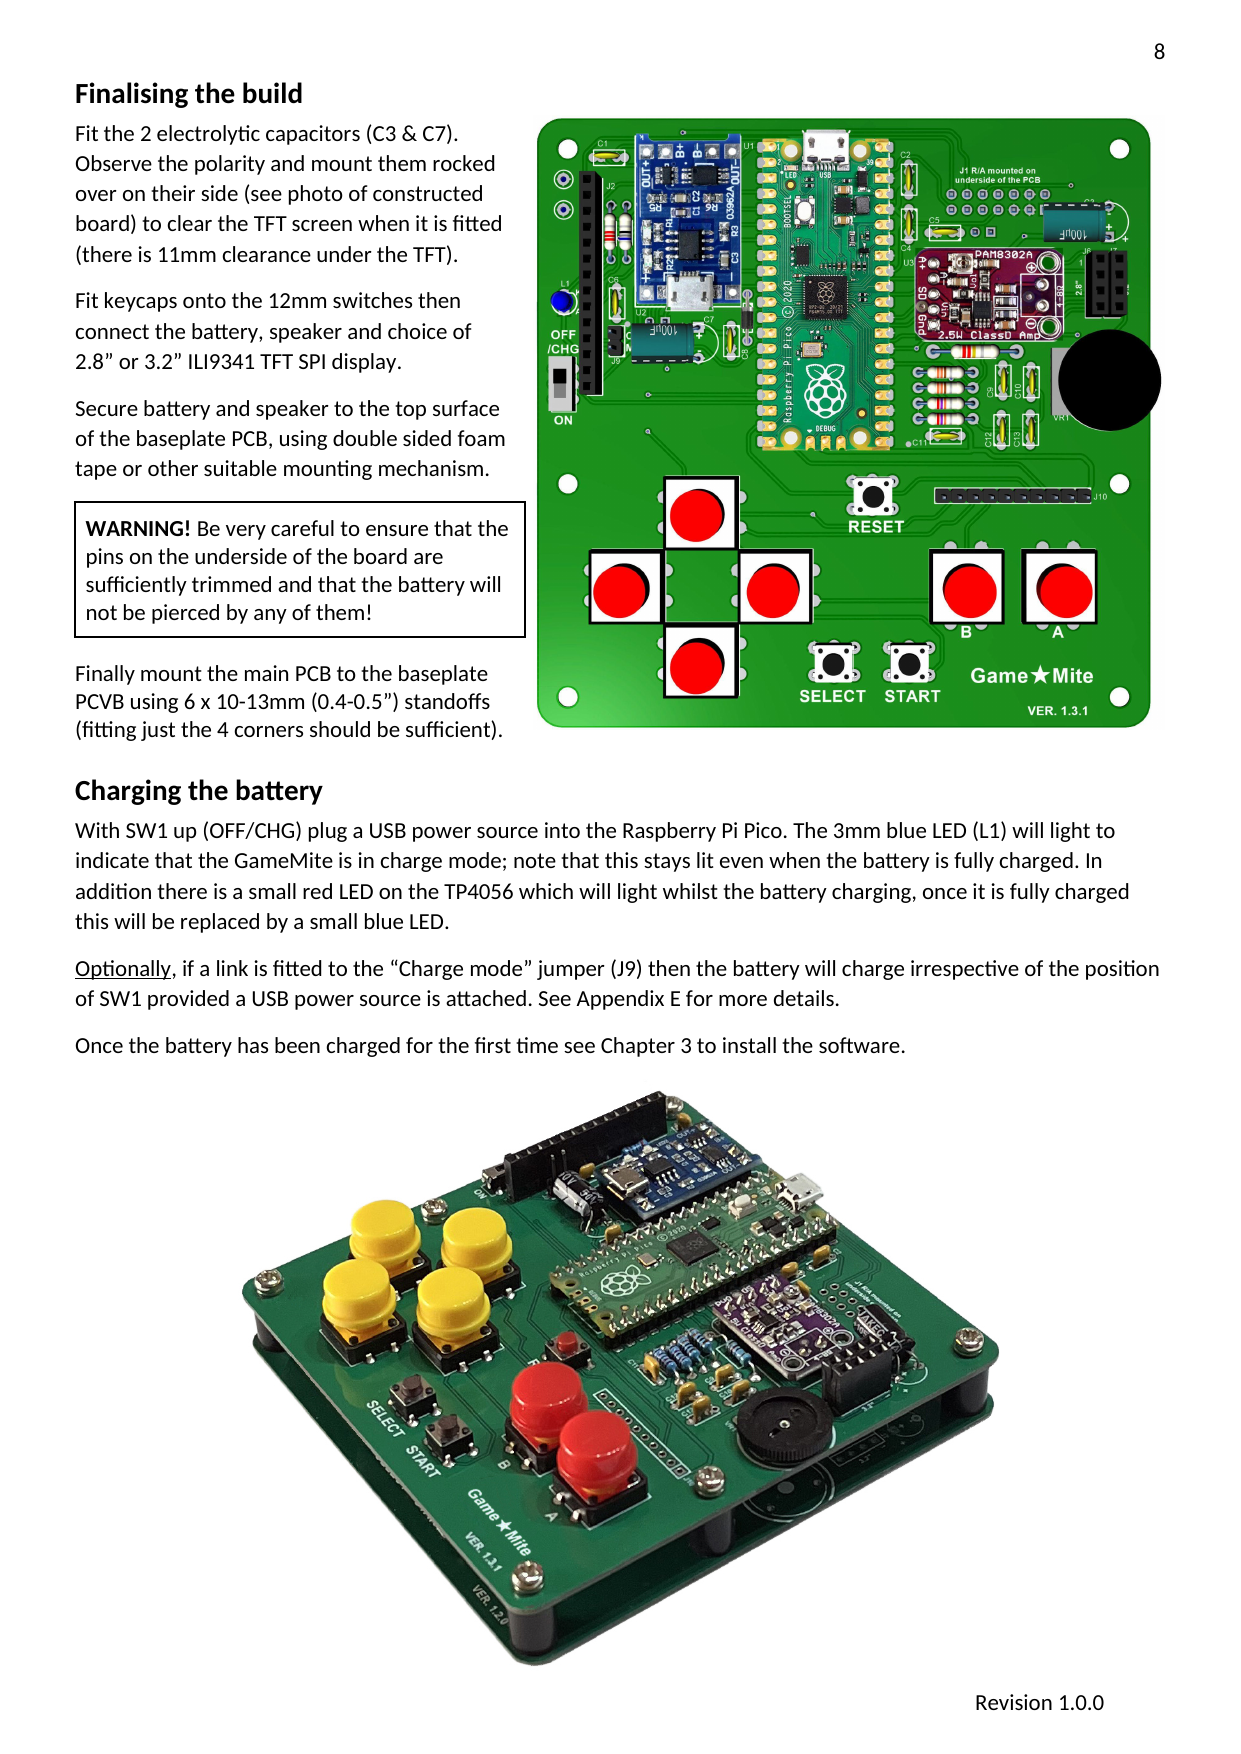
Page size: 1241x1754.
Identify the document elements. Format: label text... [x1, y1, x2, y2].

subtitle Finalising the build [75, 75, 1165, 111]
text Finally mount the main PCB to the baseplate PCVB using 6 x 10-13mm (0.4-0.5”) standoffs (fitting just the 4 corners should be sufficient). [75, 659, 1165, 743]
text Optionally, if a link is fitted to the “Charge mode” jumper (J9) then the battery will charge irrespective of the position of SW1 provided a USB power source is attached. See Appendix E for more details. [75, 954, 1165, 1012]
text With SW1 up (OFF/CHG) plug a USB power source into the Raspberry Pi Pico. The 3mm blue LED (L1) will light to indicate that the GameMite is in charge mode; note that this stays lit even when the battery is fully charged. In addition there is a small red LED on the TP4056 which will light whilst the battery charging, once it is fully charged this will be replaced by a small blue LED. [75, 816, 1165, 935]
subtitle Charging the battery [75, 772, 1165, 808]
text Once the battery has been charged for the first time see Chapter 3 to install the software. [75, 1031, 1165, 1059]
text Fit keycaps onto the 12mm switches then connect the battery, speaker and choice of 2.8” or 3.2” ILI9341 TFT SPI display. [75, 287, 532, 375]
text Secure battery and speaker to the top surface of the baseplate PCB, using double sided foam tape or other suitable mounting mechanism. [75, 394, 532, 482]
picture [532, 115, 1166, 730]
picture [233, 1073, 1007, 1675]
table_header WARNING! Be very careful to ensure that the pins on the underside of the board are sufficiently trimmed and that the battery will not be pierced by any of them! [76, 503, 524, 636]
text Fit the 2 electrolytic capacitors (C3 & C7). Observe the polarity and mount them rocked over on their side (see photo of constructed board) to clear the TFT screen when it is fitted (there is 11mm clearance under the TFT). [75, 119, 532, 268]
